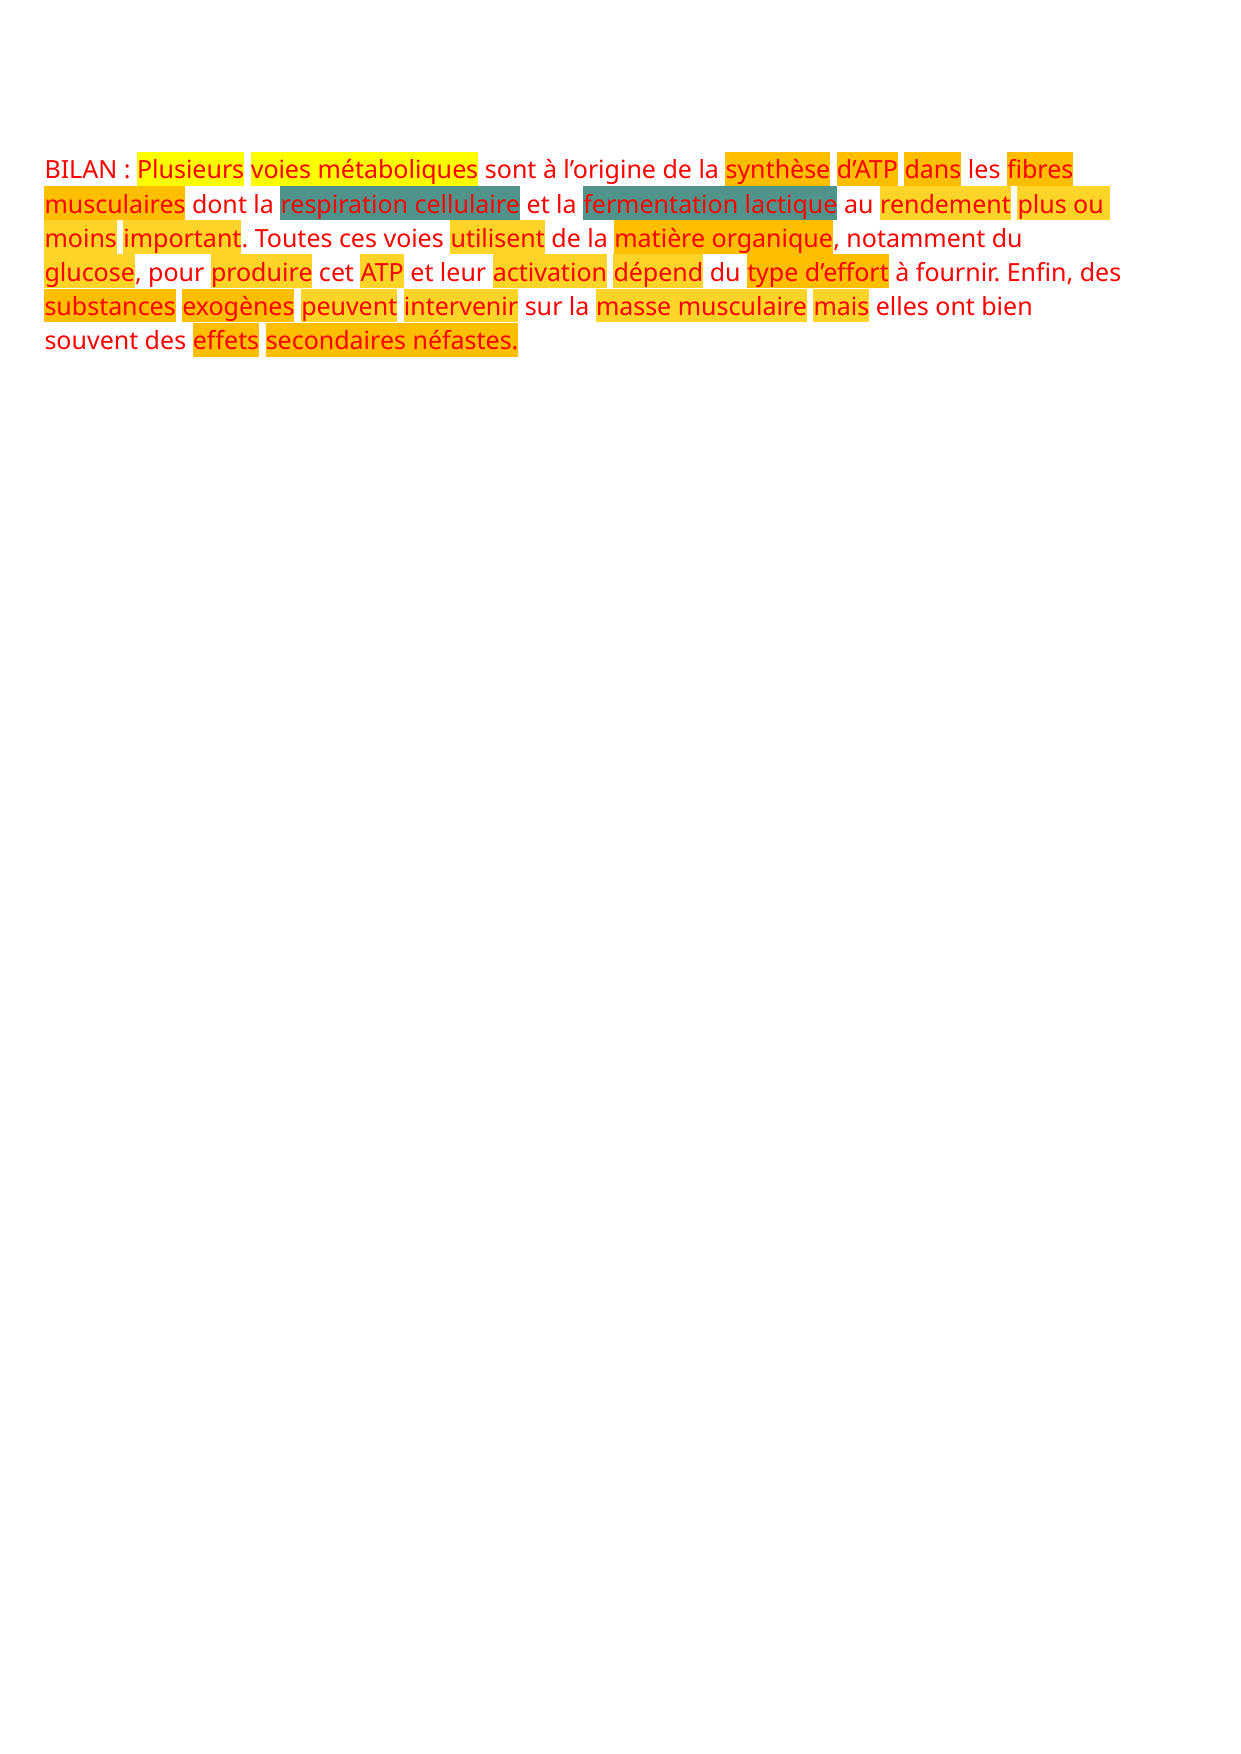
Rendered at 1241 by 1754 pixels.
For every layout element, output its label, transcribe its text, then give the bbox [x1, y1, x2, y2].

text BILAN : Plusieurs voies métaboliques sont à l’origine de la synthèse d’ATP dans les fibres musculaires dont la respiration cellulaire et la fermentation lactique au rendement plus ou moins important. Toutes ces voies utilisent de la matière organique, notamment du glucose, pour produire cet ATP et leur activation dépend du type d’effort à fournir. Enfin, des substances exogènes peuvent intervenir sur la masse musculaire mais elles ont bien souvent des effets secondaires néfastes. [44, 152, 1122, 357]
